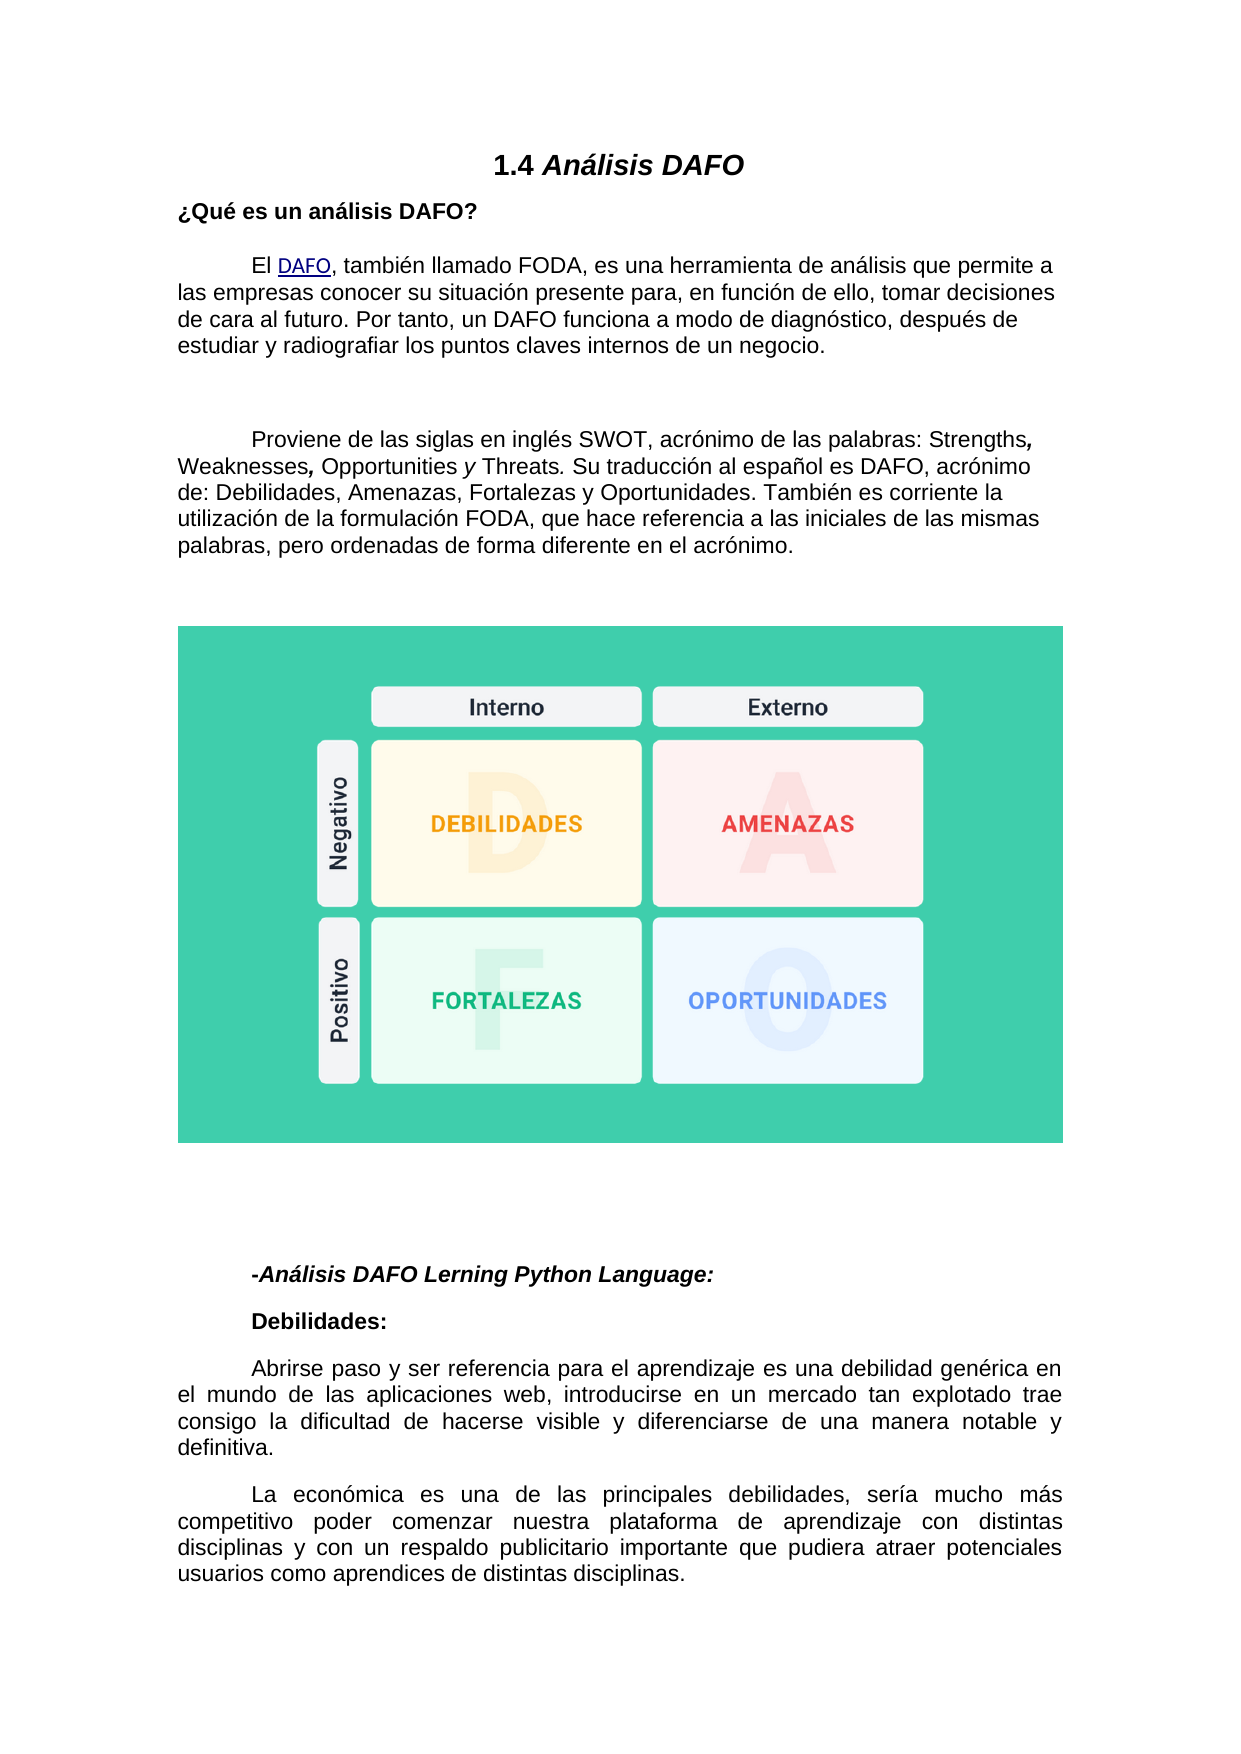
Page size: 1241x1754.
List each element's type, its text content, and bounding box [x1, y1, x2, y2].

text Abrirse paso y ser referencia para el aprendizaje es una debilidad genérica en el mundo de las aplicaciones web, introducirse en un mercado tan explotado trae consigo la dificultad de hacerse visible y diferenciarse de una manera notable y definitiva. [177, 1355, 1063, 1460]
text Proviene de las siglas en inglés SWOT, acrónimo de las palabras: Strengths, Weaknesses, Opportunities y Threats. Su traducción al español es DAFO, acrónimo de: Debilidades, Amenazas, Fortalezas y Oportunidades. También es corriente la utilización de la formulación FODA, que hace referencia a las iniciales de las mismas palabras, pero ordenadas de forma diferente en el acrónimo. [177, 426, 1063, 558]
text Debilidades: [177, 1308, 1063, 1334]
text -Análisis DAFO Lerning Python Language: [177, 1261, 1063, 1287]
text ¿Qué es un análisis DAFO? [177, 198, 1063, 224]
text La económica es una de las principales debilidades, sería mucho más competitivo poder comenzar nuestra plataforma de aprendizaje con distintas disciplinas y con un respaldo publicitario importante que pudiera atraer potenciales usuarios como aprendices de distintas disciplinas. [177, 1481, 1063, 1587]
text El DAFO, también llamado FODA, es una herramienta de análisis que permite a las empresas conocer su situación presente para, en función de ello, tomar decisiones de cara al futuro. Por tanto, un DAFO funciona a modo de diagnóstico, después de estudiar y radiografiar los puntos claves internos de un negocio. [177, 251, 1063, 358]
text 1.4 Análisis DAFO [177, 148, 1063, 181]
